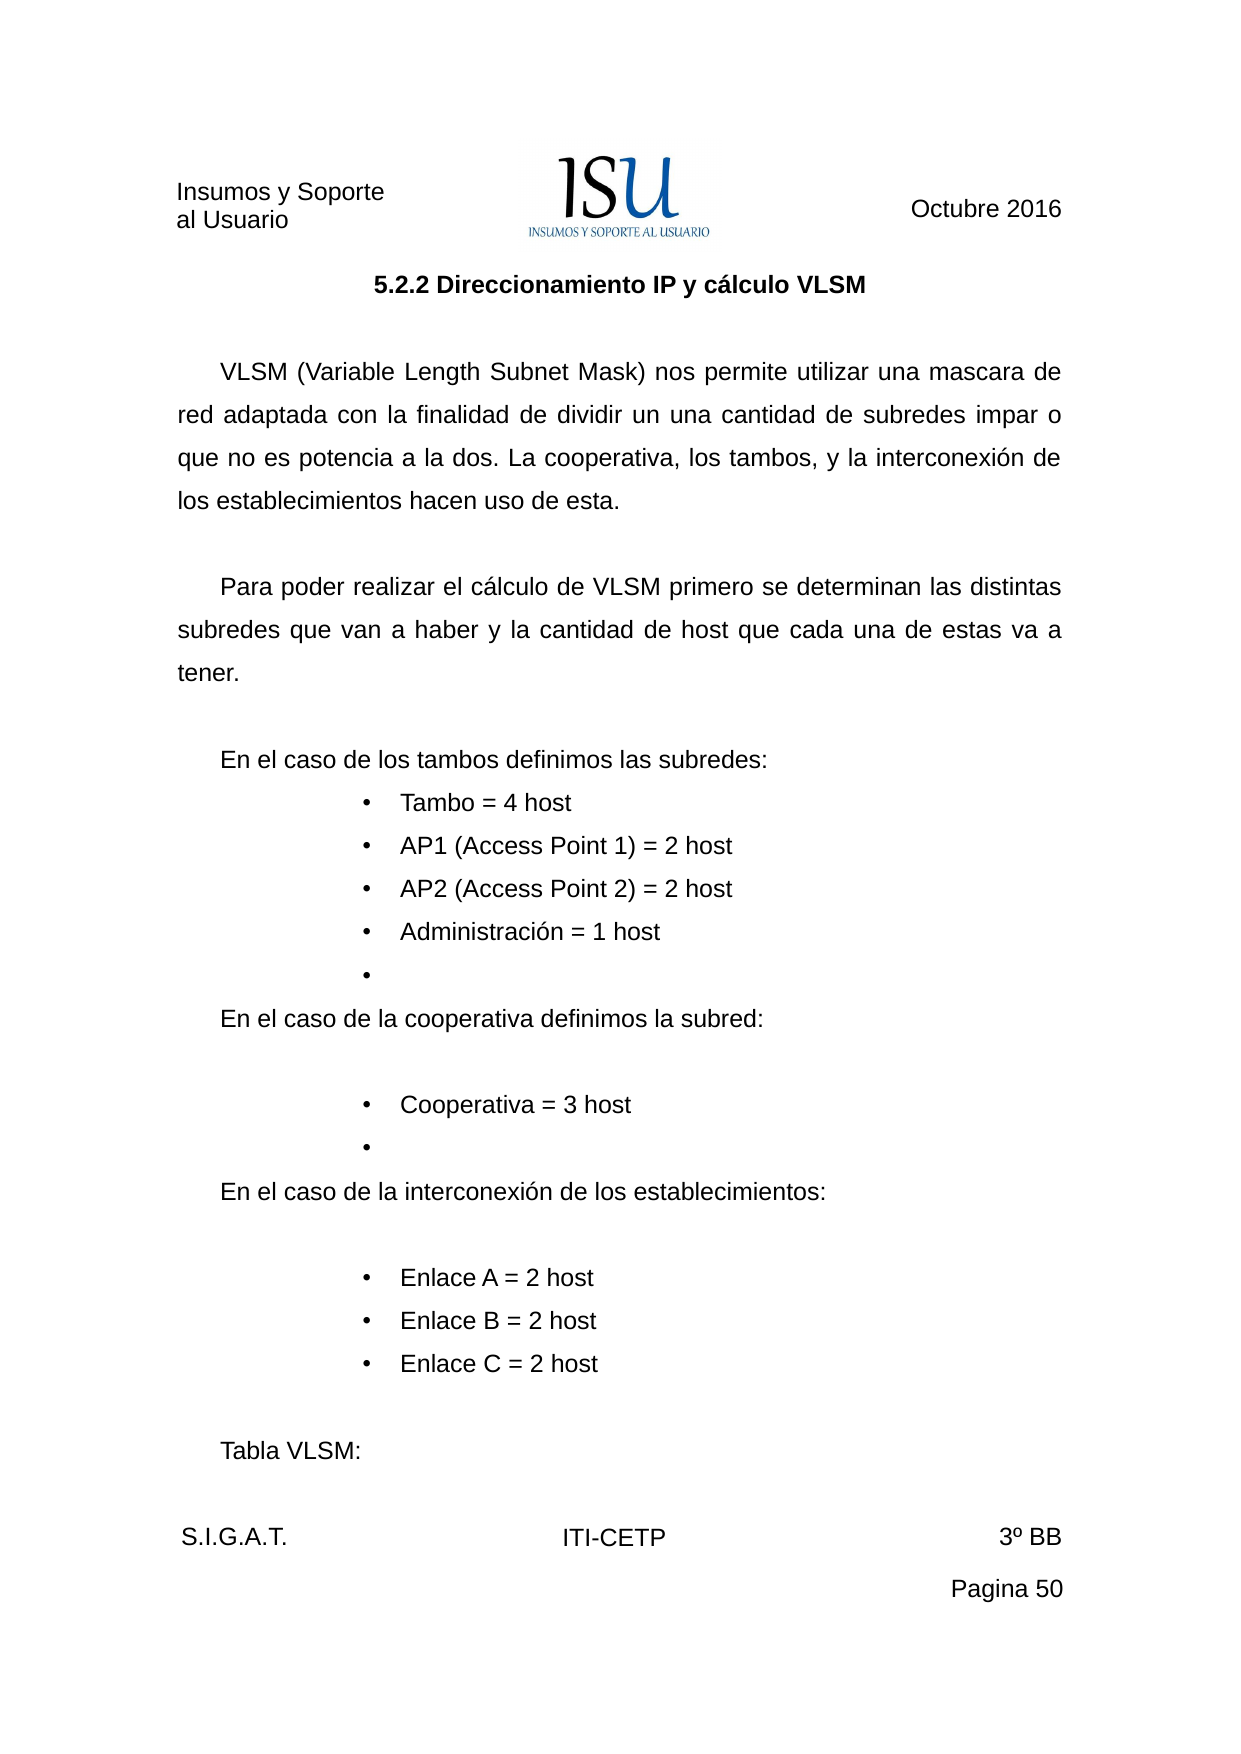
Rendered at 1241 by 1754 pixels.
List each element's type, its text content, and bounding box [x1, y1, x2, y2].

picture [517, 138, 723, 252]
list Enlace A = 2 host [362, 1263, 1063, 1292]
text Tabla VLSM: [177, 1436, 1063, 1464]
list Enlace C = 2 host [362, 1349, 1063, 1378]
list Enlace B = 2 host [362, 1306, 1063, 1335]
list AP2 (Access Point 2) = 2 host [362, 874, 1063, 903]
list Tambo = 4 host [362, 788, 1063, 817]
text VLSM (Variable Length Subnet Mask) nos permite utilizar una mascara de red adaptada con la finalidad de dividir un una cantidad de subredes impar o que no es potencia a la dos. La cooperativa, los tambos, y la interconexión de los establecimientos hacen uso de esta. [177, 356, 1063, 514]
list AP1 (Access Point 1) = 2 host [362, 831, 1063, 860]
list Administración = 1 host [362, 917, 1063, 946]
text Para poder realizar el cálculo de VLSM primero se determinan las distintas subredes que van a haber y la cantidad de host que cada una de estas va a tener. [177, 572, 1063, 687]
text En el caso de los tambos definimos las subredes: [177, 744, 1063, 773]
text En el caso de la cooperativa definimos la subred: [177, 1004, 1063, 1033]
text 5.2.2 Direccionamiento IP y cálculo VLSM [177, 270, 1063, 299]
list Cooperativa = 3 host [362, 1090, 1063, 1119]
text En el caso de la interconexión de los establecimientos: [177, 1177, 1063, 1205]
